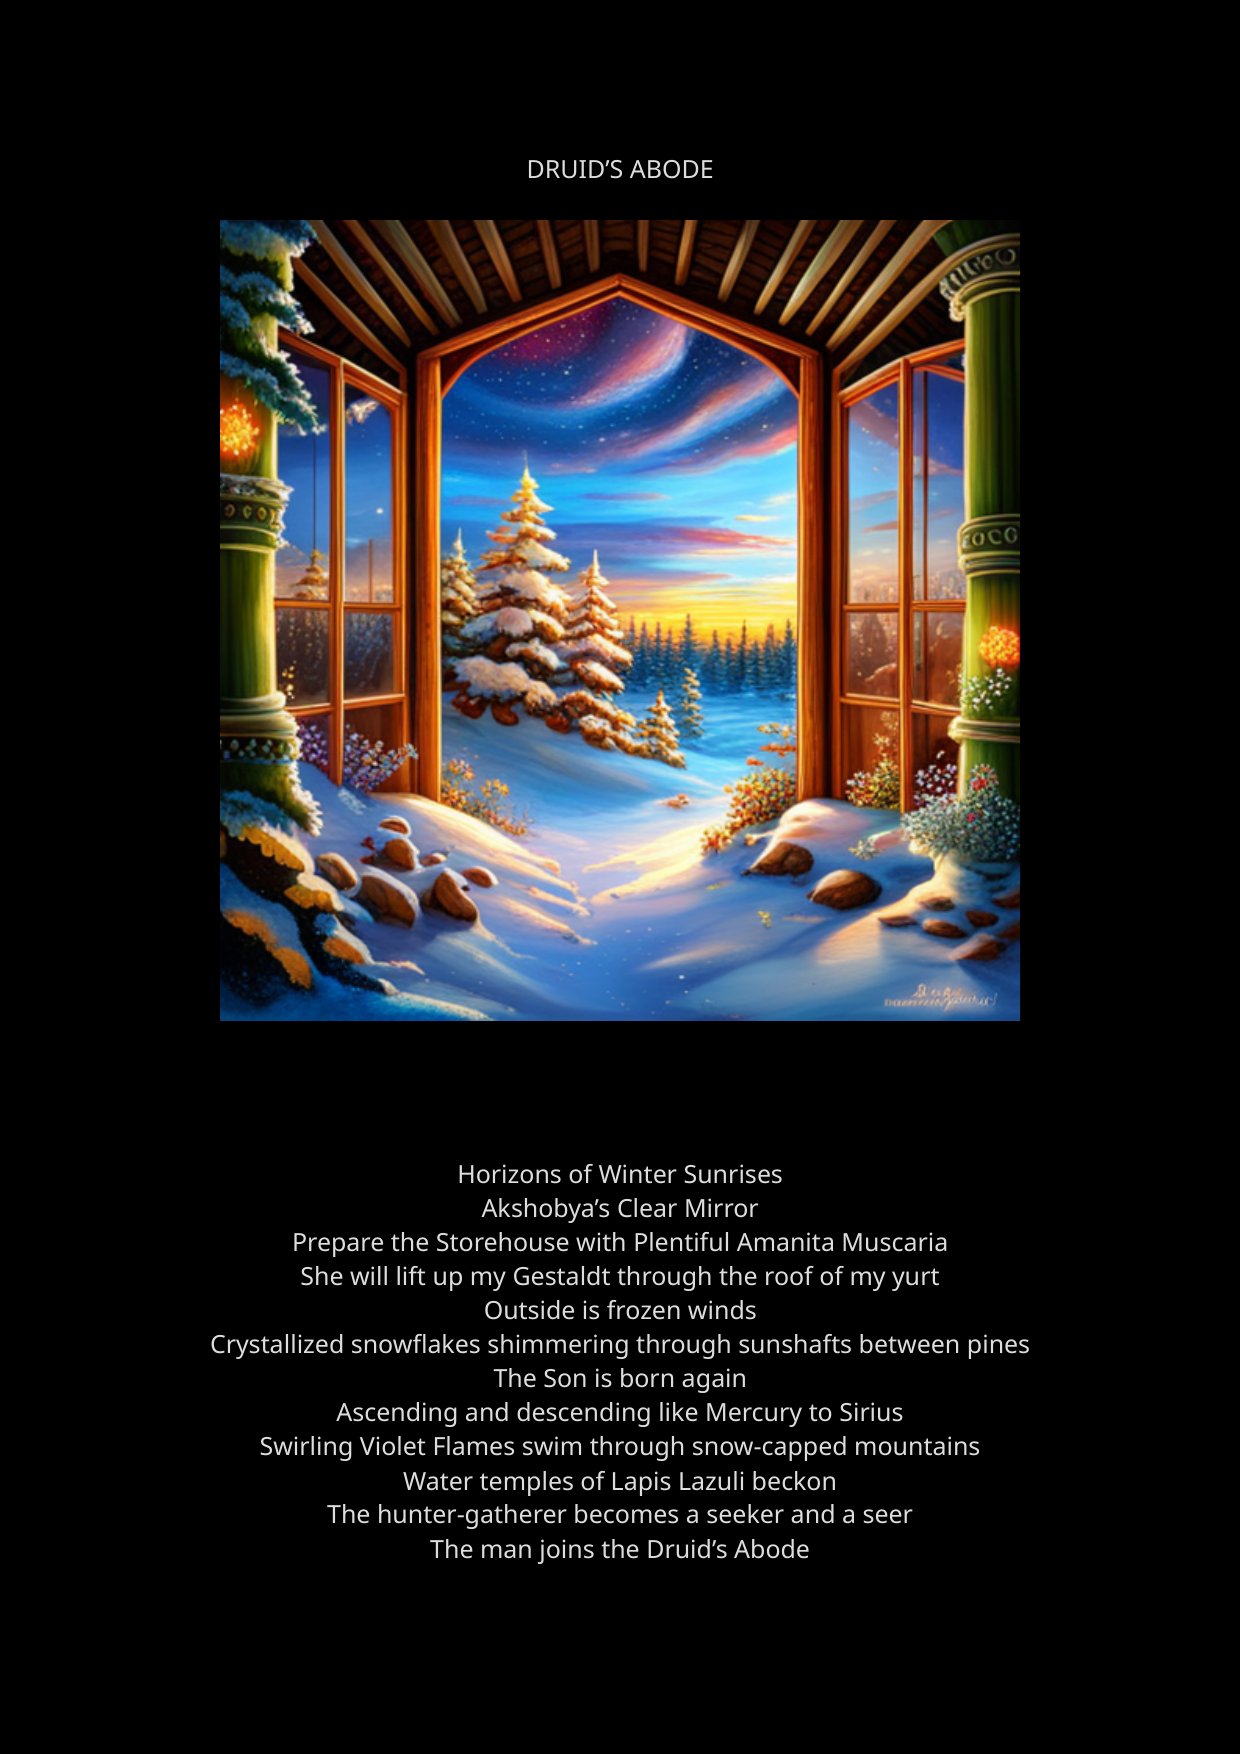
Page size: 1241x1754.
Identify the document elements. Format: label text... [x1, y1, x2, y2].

text Prepare the Storehouse with Plentiful Amanita Muscaria [118, 1225, 1122, 1259]
text Ascending and descending like Mercury to Sirius [118, 1395, 1122, 1429]
text Water temples of Lapis Lazuli beckon [118, 1463, 1122, 1497]
text Swirling Violet Flames swim through snow-capped mountains [118, 1429, 1122, 1463]
text DRUID’S ABODE [118, 152, 1122, 186]
text Crystallized snowflakes shimmering through sunshafts between pines [118, 1327, 1122, 1361]
picture [220, 220, 1020, 1021]
text Horizons of Winter Sunrises [118, 1157, 1122, 1191]
text The hunter-gatherer becomes a seeker and a seer [118, 1497, 1122, 1531]
text Outside is frozen winds [118, 1293, 1122, 1327]
text Akshobya’s Clear Mirror [118, 1191, 1122, 1225]
text The man joins the Druid’s Abode [118, 1531, 1122, 1565]
text The Son is born again [118, 1361, 1122, 1395]
text She will lift up my Gestaldt through the roof of my yurt [118, 1259, 1122, 1293]
